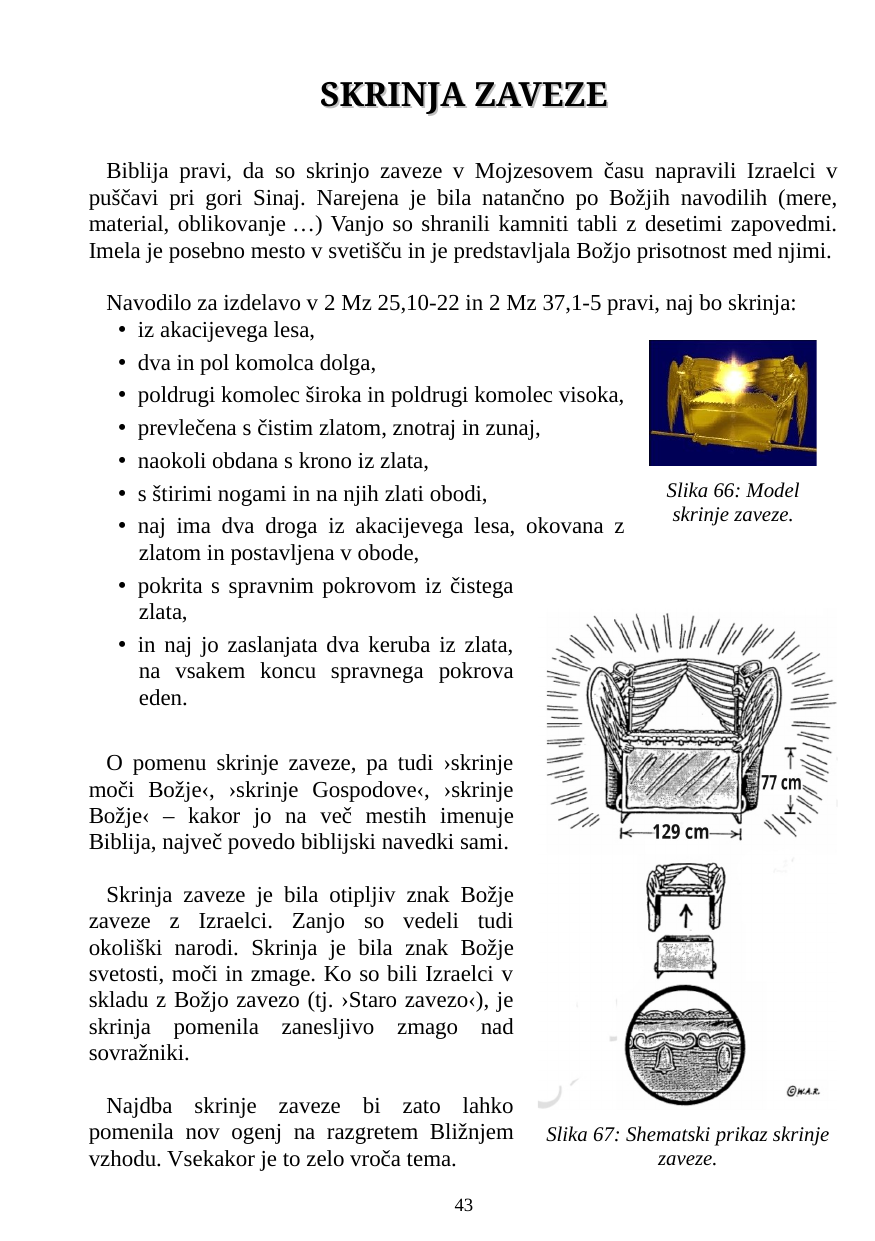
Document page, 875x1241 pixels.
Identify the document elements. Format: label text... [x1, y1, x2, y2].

list [817, 348, 839, 375]
picture [537, 608, 838, 1110]
text Skrinja zaveze je bila otipljiv znak Božje zaveze z Izraelci. Zanjo so vedeli tudi okoliški narodi. Skrinja je bila znak Božje svetosti, moči in zmage. Ko so bili Izraelci v skladu z Božjo zavezo (tj. ›Staro zavezo‹), je skrinja pomenila zanesljivo zmago nad sovražniki. [88, 881, 537, 1066]
list Slika 67: Shematski prikaz skrinje zaveze. [538, 1110, 837, 1170]
text Biblija pravi, da so skrinjo zaveze v Mojzesovem času napravili Izraelci v puščavi pri gori Sinaj. Narejena je bila natančno po Božjih navodilih (mere, material, oblikovanje …) Vanjo so shranili kamniti tabli z desetimi zapovedmi. Imela je posebno mesto v svetišču in je predstavljala Božjo prisotnost med njimi. [88, 158, 839, 263]
text Slika 66: Model skrinje zaveze. [649, 466, 817, 526]
list poldrugi komolec široka in poldrugi komolec visoka, [118, 381, 649, 408]
list dva in pol komolca dolga, [118, 348, 649, 375]
list iz akacijevega lesa, [118, 316, 839, 342]
picture [649, 340, 817, 466]
list pokrita s spravnim pokrovom iz čistega zlata, [118, 572, 839, 624]
text Navodilo za izdelavo v 2 Mz 25,10-22 in 2 Mz 37,1-5 pravi, naj bo skrinja: [88, 289, 839, 316]
text Najdba skrinje zaveze bi zato lahko pomenila nov ogenj na razgretem Bližnjem vzhodu. Vsekakor je to zelo vroča tema. [88, 1092, 538, 1171]
list in naj jo zaslanjata dva keruba iz zlata, na vsakem koncu spravnega pokrova eden. [118, 631, 537, 710]
list naj ima dva droga iz akacijevega lesa, okovana z zlatom in postavljena v obode, [118, 513, 839, 565]
list s štirimi nogami in na njih zlati obodi, [118, 480, 649, 506]
list prevlečena s čistim zlatom, znotraj in zunaj, [118, 414, 649, 441]
list naokoli obdana s krono iz zlata, [118, 447, 649, 473]
text O pomenu skrinje zaveze, pa tudi ›skrinje moči Božje‹, ›skrinje Gospodove‹, ›skrinje Božje‹ – kakor jo na več mestih imenuje Biblija, največ povedo biblijski navedki sami. [88, 749, 537, 855]
subtitle Skrinja zaveze [88, 71, 839, 116]
